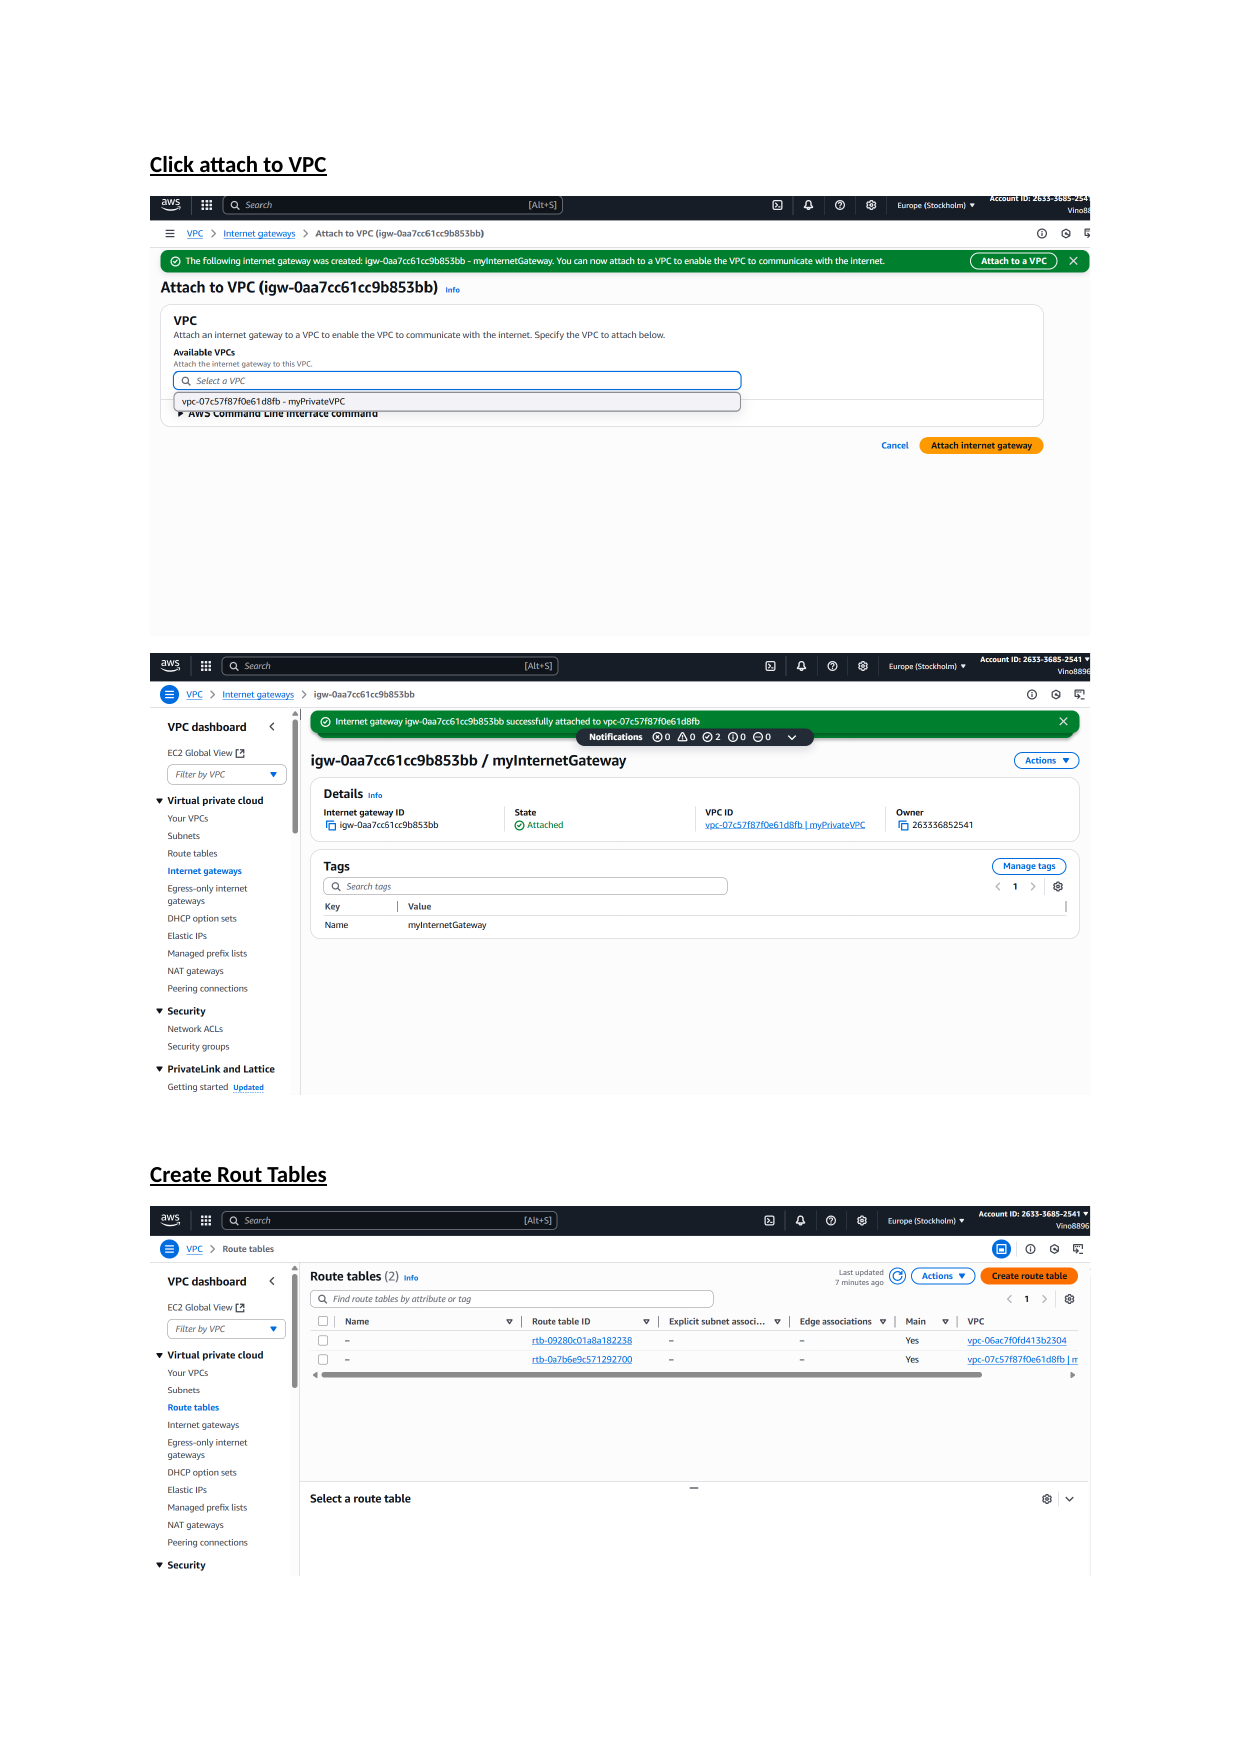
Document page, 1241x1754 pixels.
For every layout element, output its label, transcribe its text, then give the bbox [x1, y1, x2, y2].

text Click attach to VPC [150, 150, 1090, 178]
text Create Rout Tables [150, 1160, 1090, 1188]
